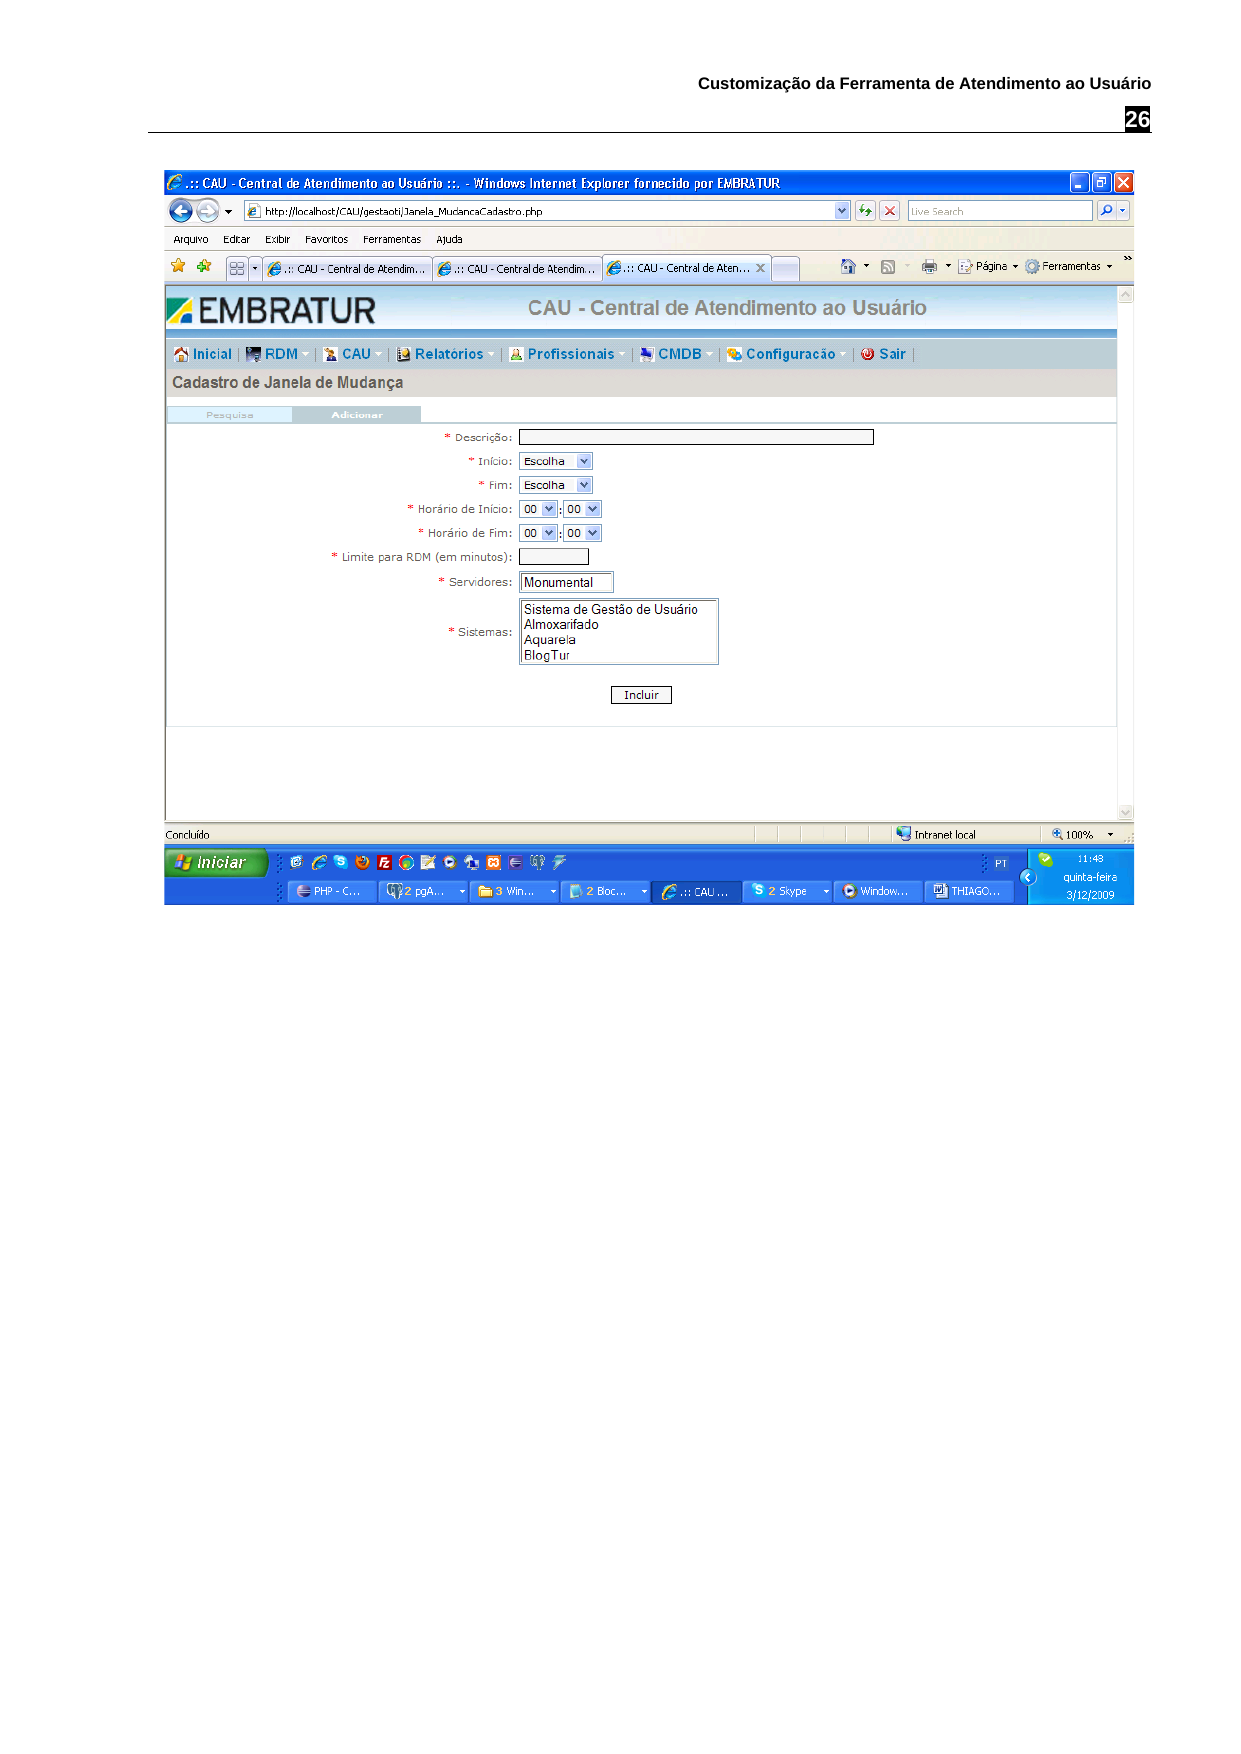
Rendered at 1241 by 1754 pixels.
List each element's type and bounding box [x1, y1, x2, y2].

picture [164, 170, 1135, 905]
